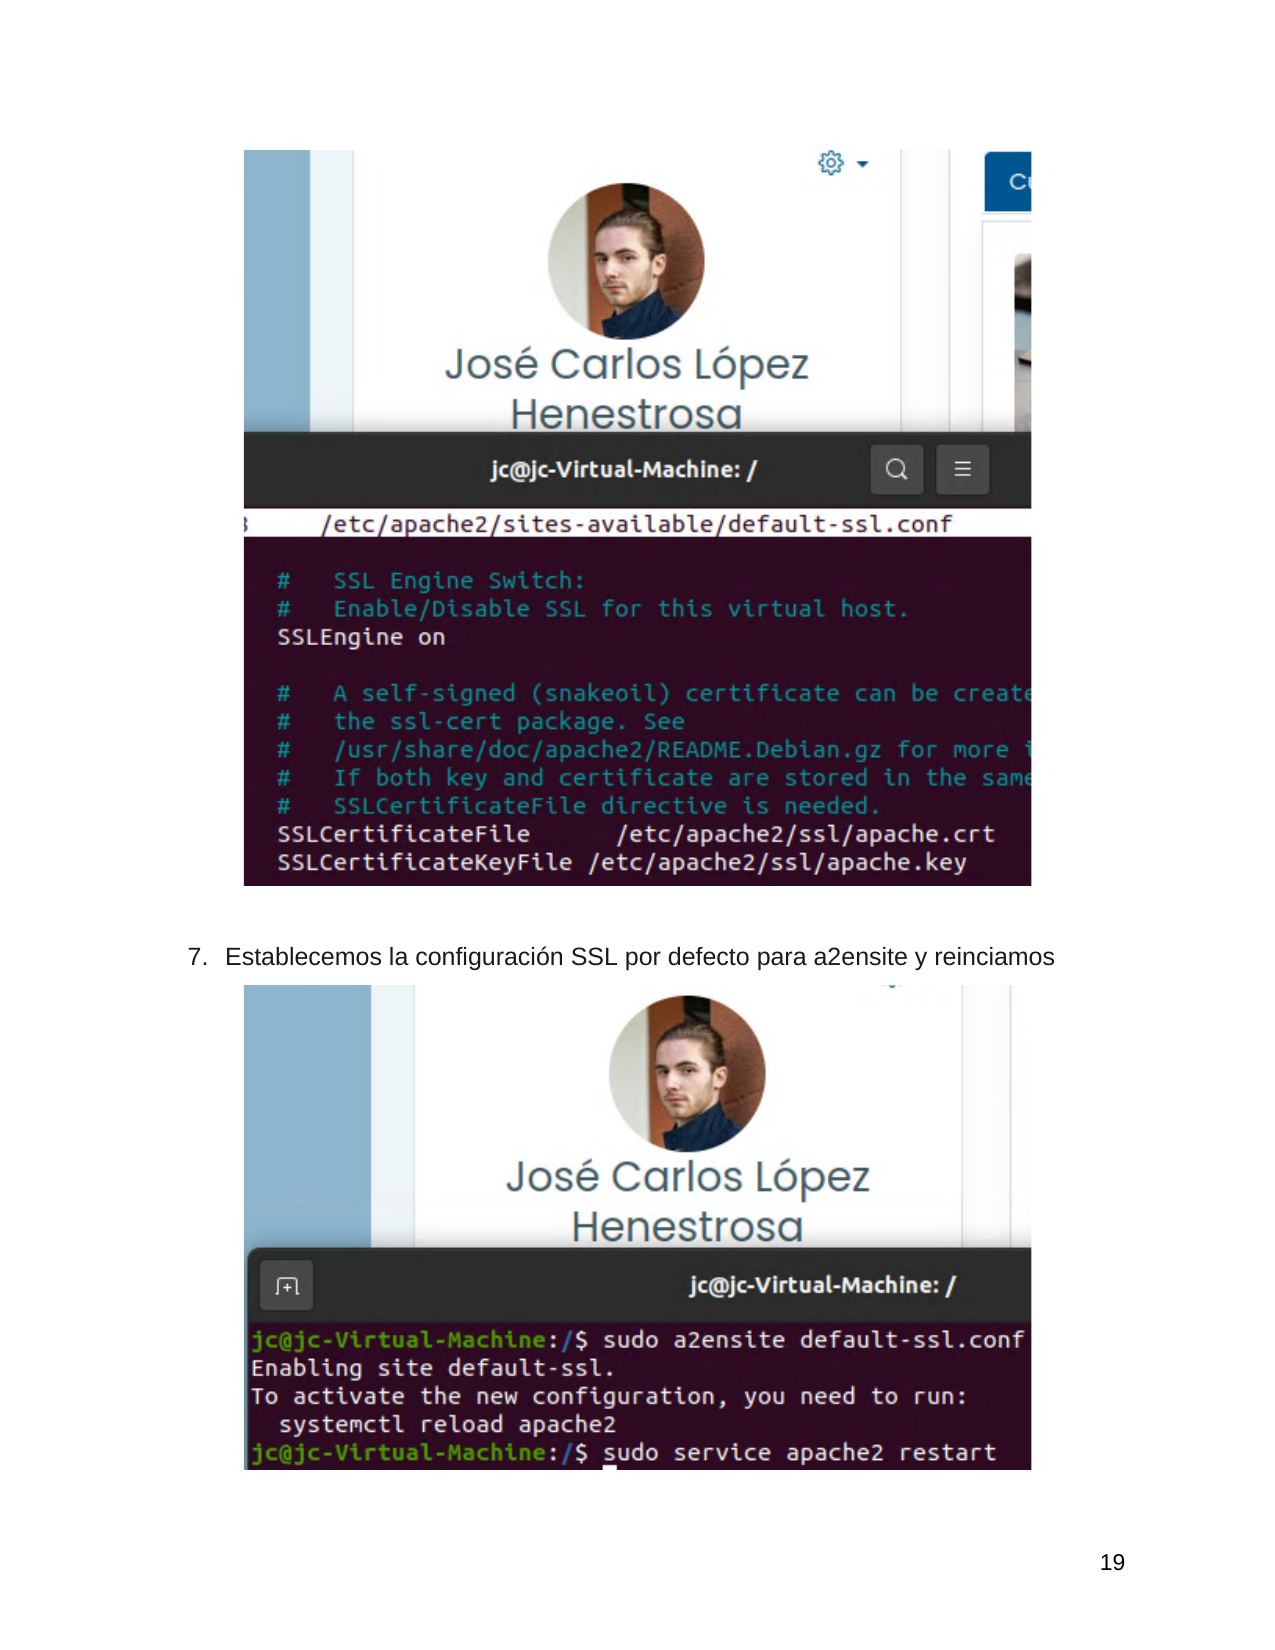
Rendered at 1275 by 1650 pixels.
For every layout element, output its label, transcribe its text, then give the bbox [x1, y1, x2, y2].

list Establecemos la configuración SSL por defecto para a2ensite y reinciamos [187, 942, 1125, 971]
picture [243, 150, 1032, 886]
picture [243, 985, 1032, 1470]
